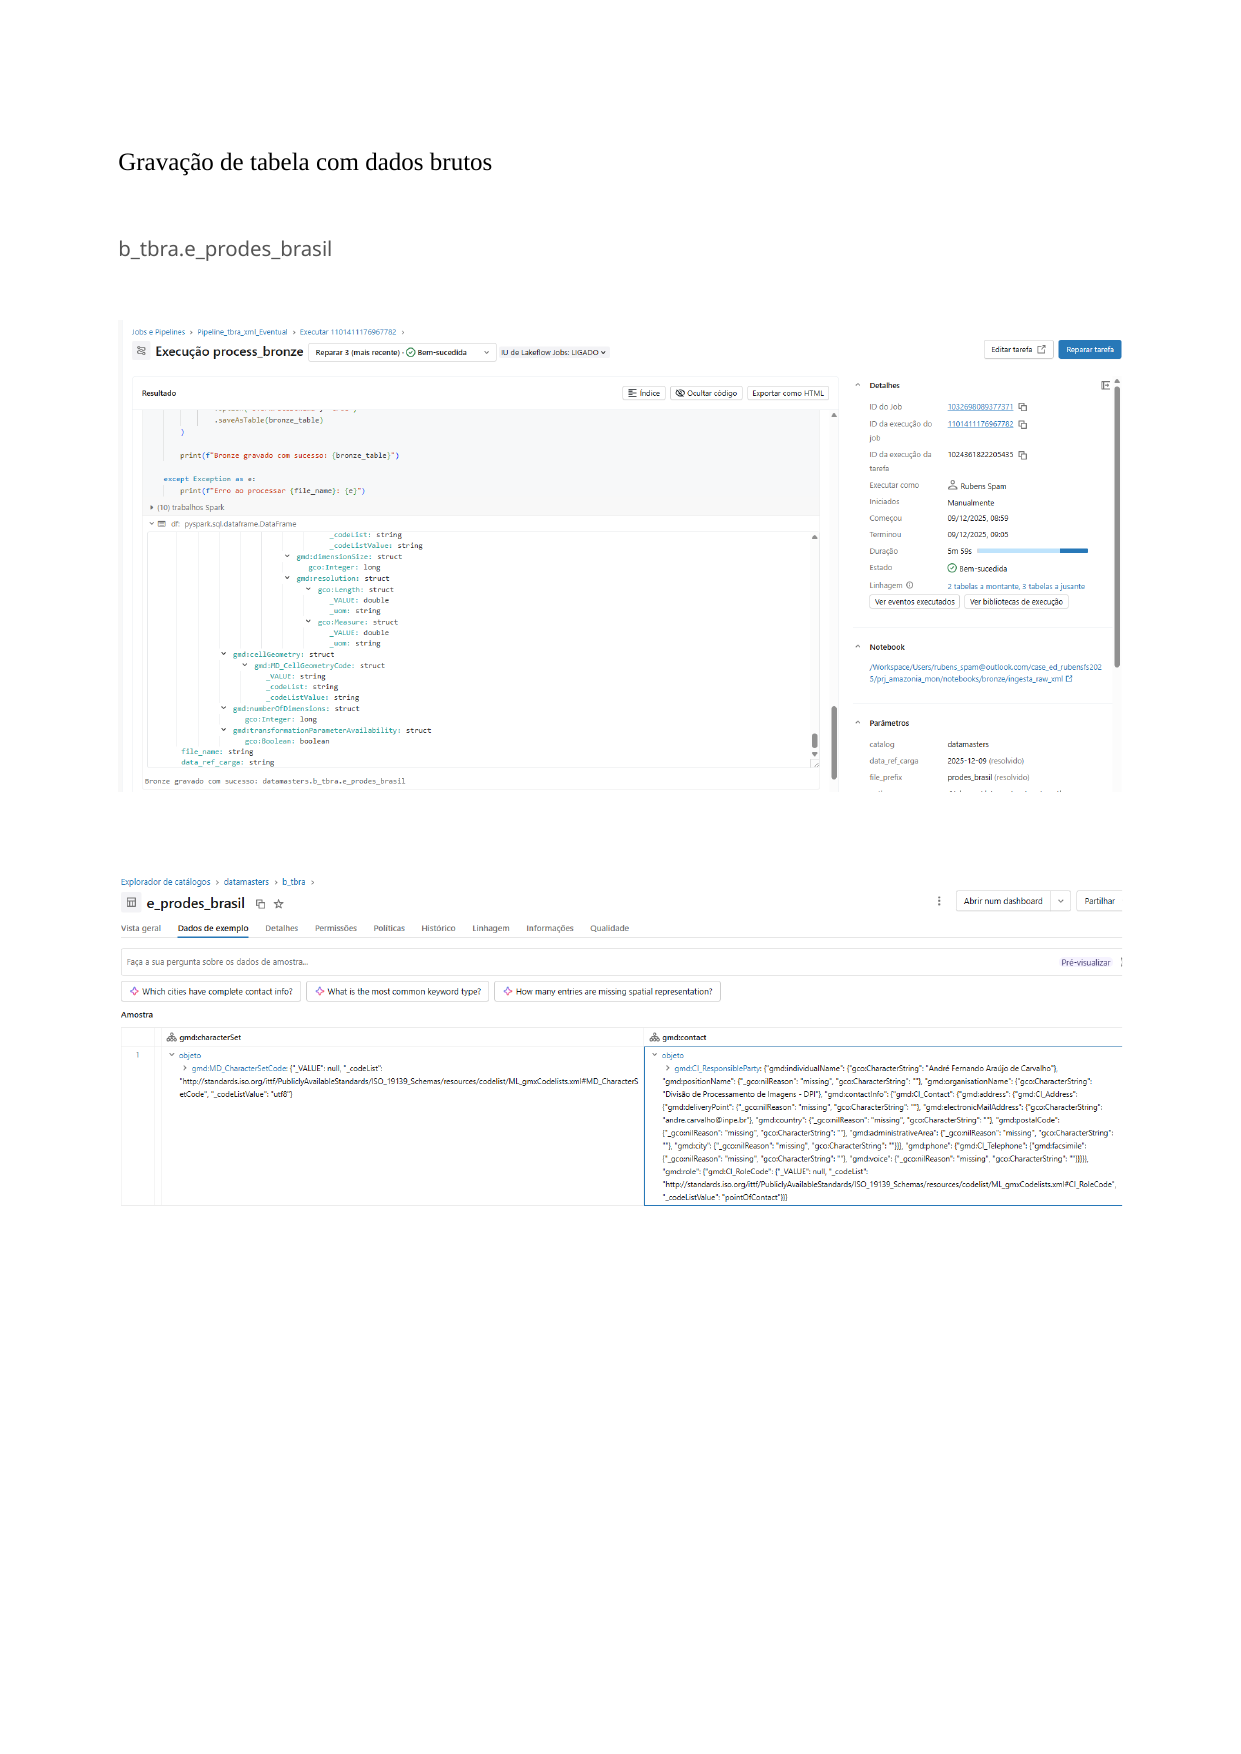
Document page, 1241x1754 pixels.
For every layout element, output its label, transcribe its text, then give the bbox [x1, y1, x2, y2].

text Gravação de tabela com dados brutos [118, 147, 1122, 176]
picture [118, 320, 1123, 792]
picture [118, 878, 1123, 1210]
text b_tbra.e_prodes_brasil [118, 233, 1122, 262]
